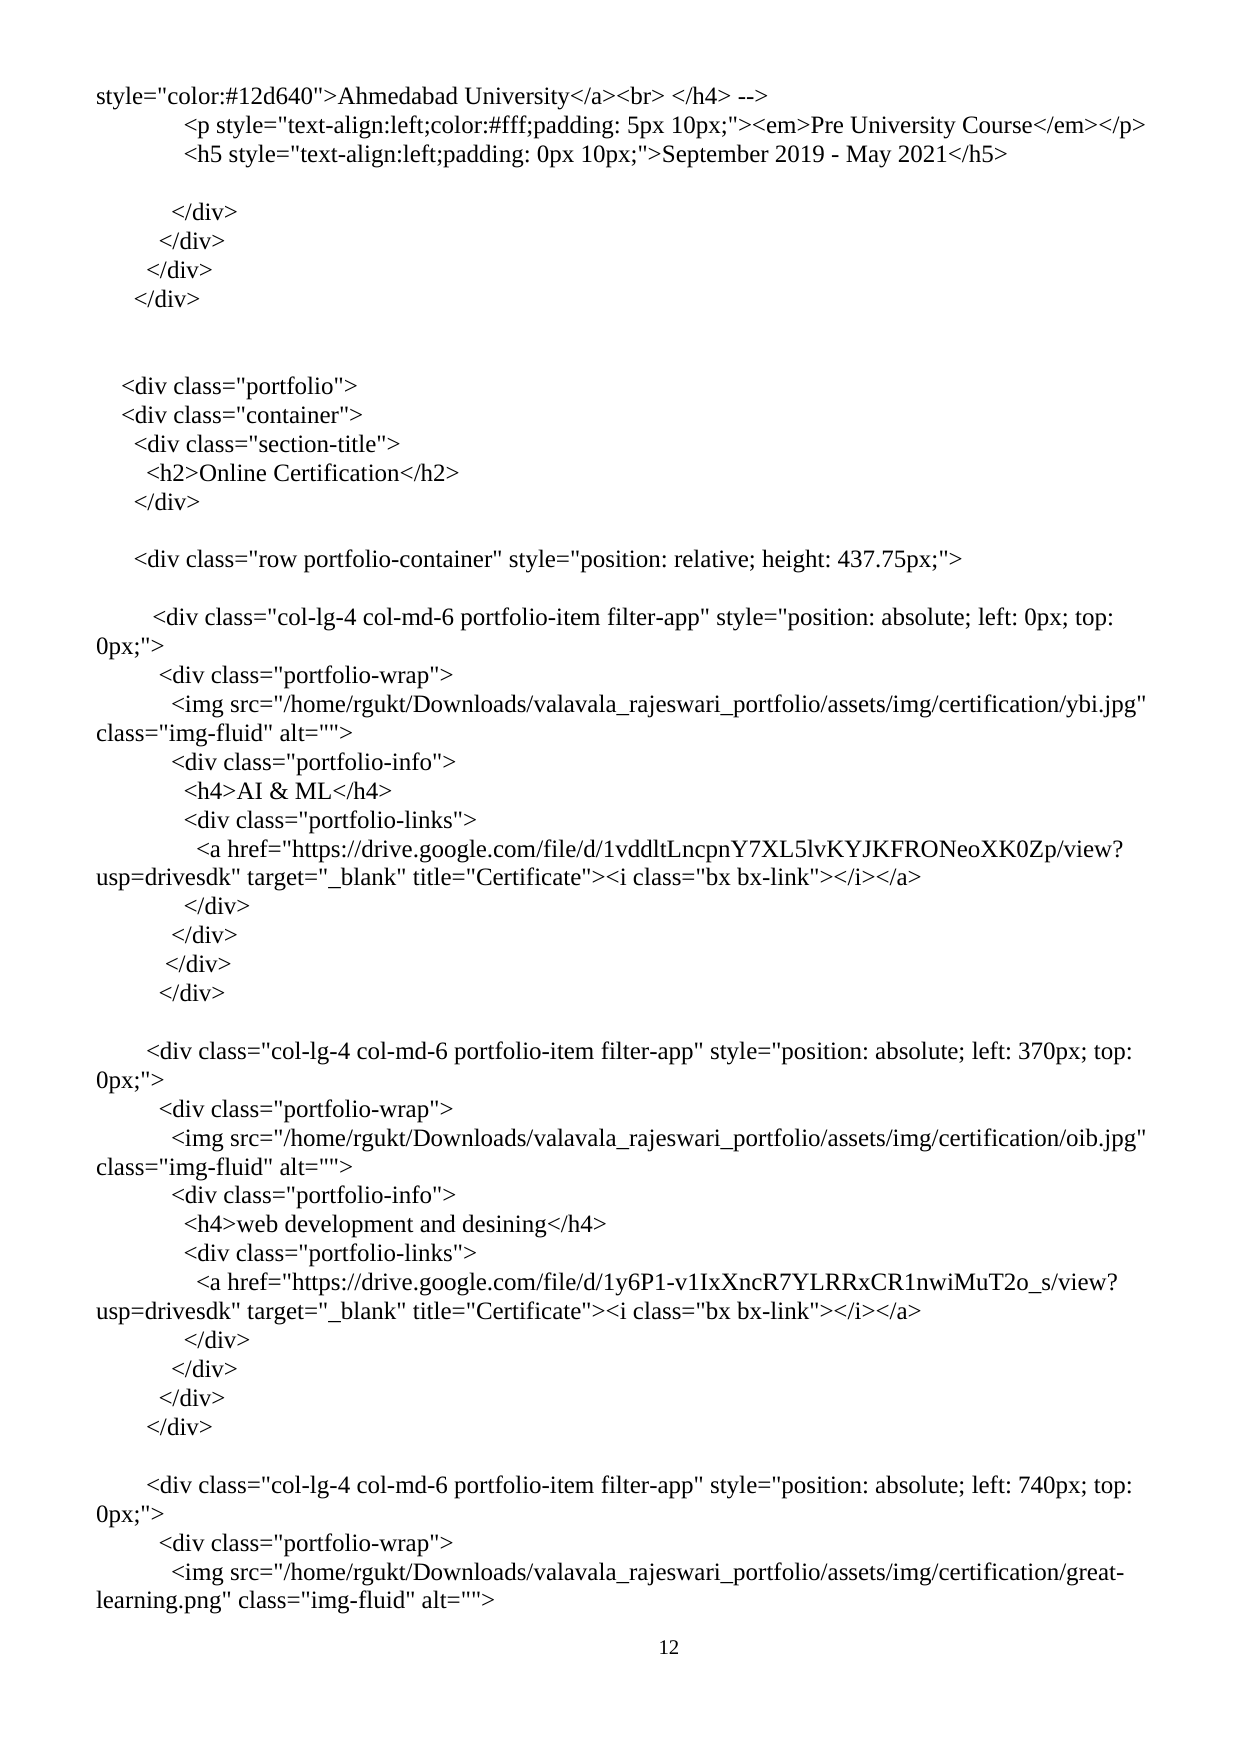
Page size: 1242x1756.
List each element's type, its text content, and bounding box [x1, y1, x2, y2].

subtitle <a href="https://drive.google.com/file/d/1vddltLncpnY7XL5lvKYJKFRONeoXK0Zp/view?usp=drivesdk" target="_blank" title="Certificate"><i class="bx bx-link"></i></a> [96, 834, 1152, 891]
subtitle </div> [96, 1383, 1152, 1412]
subtitle <img src="/home/rgukt/Downloads/valavala_rajeswari_portfolio/assets/img/certification/great-learning.png" class="img-fluid" alt=""> [96, 1557, 1152, 1614]
subtitle </div> [96, 487, 1152, 515]
subtitle </div> [96, 891, 1152, 920]
subtitle <div class="portfolio-wrap"> [96, 1528, 1152, 1556]
subtitle </div> [96, 226, 1152, 255]
subtitle <div class="container"> [96, 400, 1152, 428]
subtitle <div class="portfolio-wrap"> [96, 1094, 1152, 1123]
subtitle </div> [96, 284, 1152, 313]
subtitle </div> [96, 920, 1152, 949]
subtitle <div class="col-lg-4 col-md-6 portfolio-item filter-app" style="position: absolute; left: 740px; top: 0px;"> [96, 1470, 1152, 1527]
subtitle <img src="/home/rgukt/Downloads/valavala_rajeswari_portfolio/assets/img/certification/ybi.jpg" class="img-fluid" alt=""> [96, 689, 1152, 747]
subtitle </div> [96, 1325, 1152, 1354]
subtitle <h4>web development and desining</h4> [96, 1209, 1152, 1238]
subtitle <img src="/home/rgukt/Downloads/valavala_rajeswari_portfolio/assets/img/certification/oib.jpg" class="img-fluid" alt=""> [96, 1123, 1152, 1180]
subtitle <h4>AI & ML</h4> [96, 776, 1152, 804]
subtitle <div class="portfolio-links"> [96, 805, 1152, 833]
subtitle </div> [96, 197, 1152, 226]
subtitle <div class="row portfolio-container" style="position: relative; height: 437.75px;"> [96, 544, 1152, 573]
subtitle <div class="portfolio-wrap"> [96, 660, 1152, 689]
subtitle <p style="text-align:left;color:#fff;padding: 5px 10px;"><em>Pre University Course</em></p> [96, 110, 1152, 139]
subtitle <div class="col-lg-4 col-md-6 portfolio-item filter-app" style="position: absolute; left: 370px; top: 0px;"> [96, 1036, 1152, 1094]
subtitle <div class="section-title"> [96, 429, 1152, 457]
subtitle <a href="https://drive.google.com/file/d/1y6P1-v1IxXncR7YLRRxCR1nwiMuT2o_s/view?usp=drivesdk" target="_blank" title="Certificate"><i class="bx bx-link"></i></a> [96, 1267, 1152, 1325]
subtitle <div class="portfolio-info"> [96, 1181, 1152, 1209]
subtitle <h5 style="text-align:left;padding: 0px 10px;">September 2019 - May 2021</h5> [96, 139, 1152, 168]
subtitle </div> [96, 978, 1152, 1007]
subtitle </div> [96, 255, 1152, 284]
subtitle </div> [96, 1354, 1152, 1383]
subtitle </div> [96, 1412, 1152, 1441]
subtitle style="color:#12d640">Ahmedabad University</a><br> </h4> --> [96, 81, 1152, 110]
subtitle </div> [96, 949, 1152, 978]
subtitle <div class="portfolio"> [96, 371, 1152, 399]
subtitle <div class="portfolio-links"> [96, 1238, 1152, 1267]
subtitle <div class="col-lg-4 col-md-6 portfolio-item filter-app" style="position: absolute; left: 0px; top: 0px;"> [96, 602, 1152, 660]
subtitle <div class="portfolio-info"> [96, 747, 1152, 776]
subtitle <h2>Online Certification</h2> [96, 458, 1152, 486]
